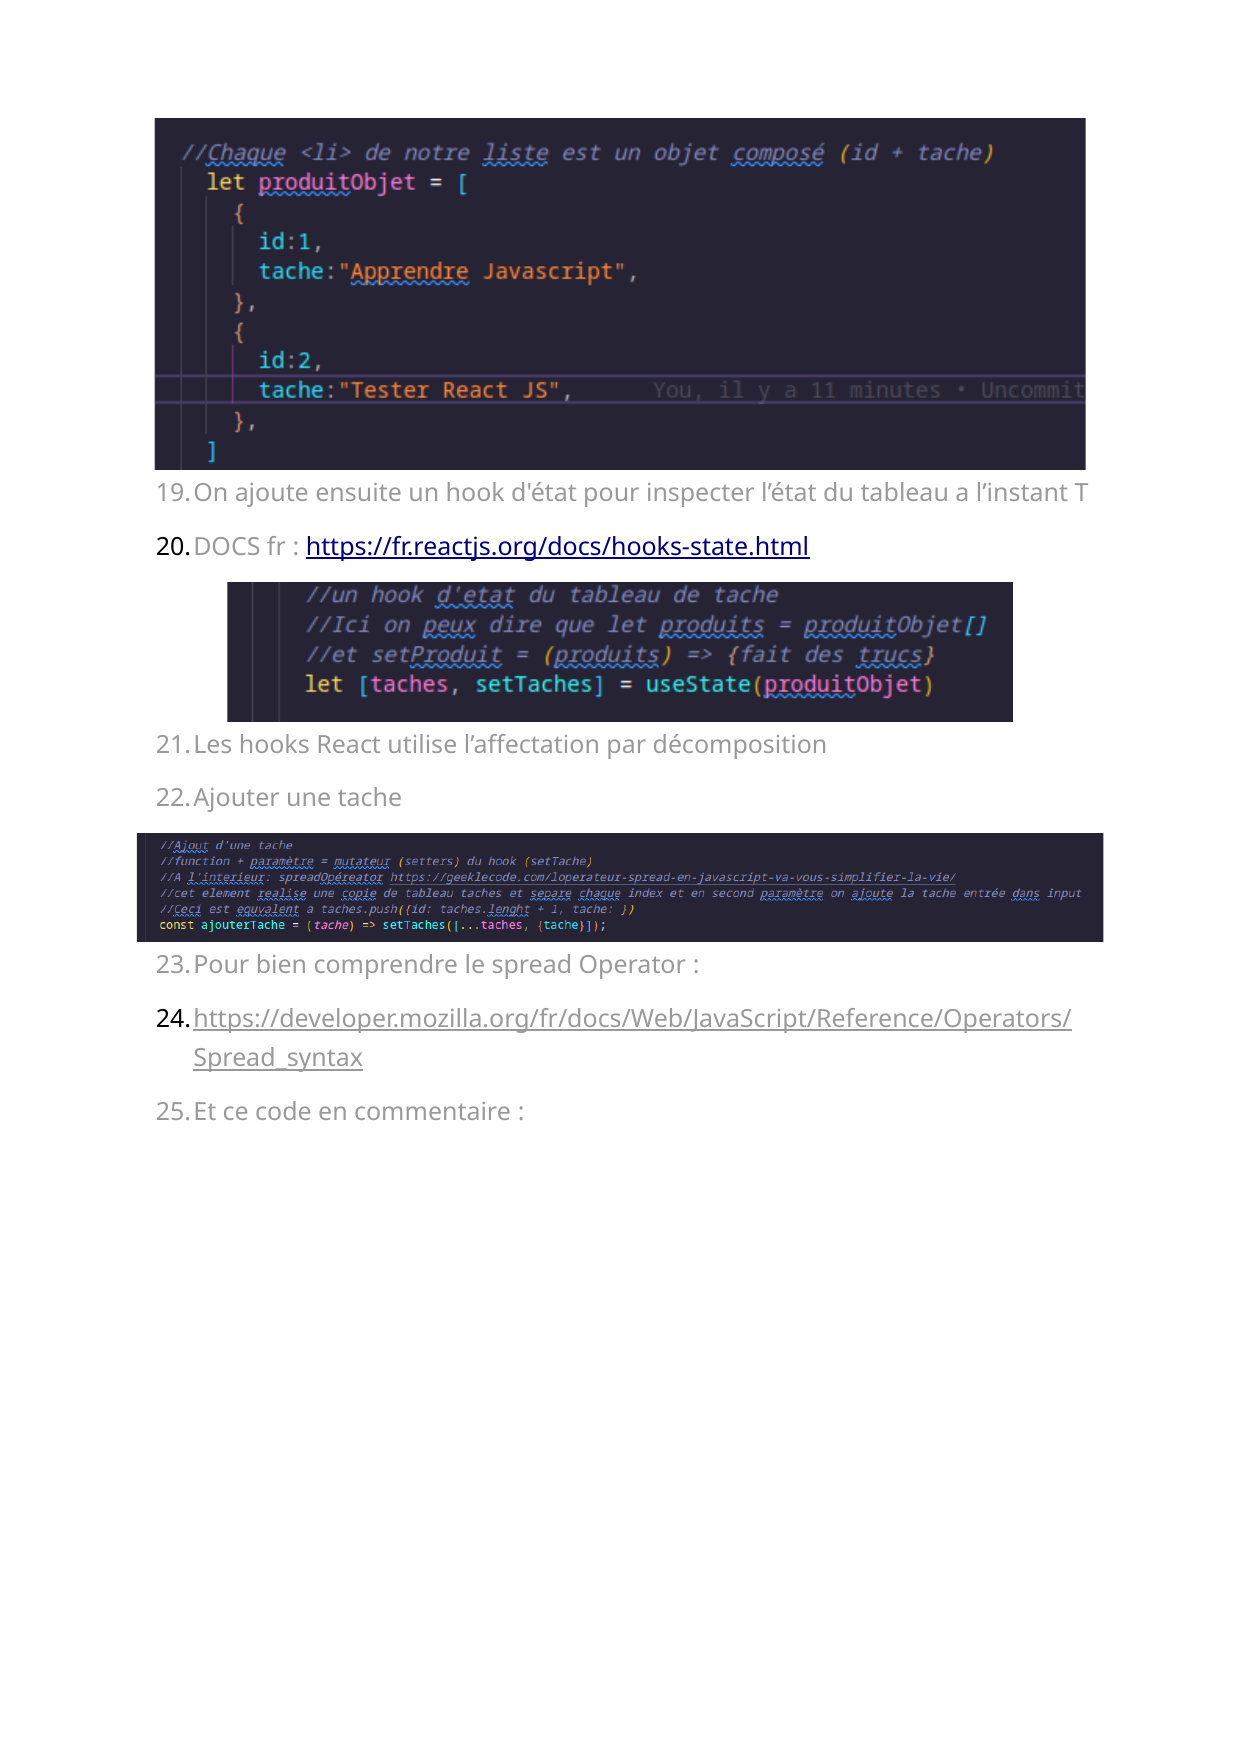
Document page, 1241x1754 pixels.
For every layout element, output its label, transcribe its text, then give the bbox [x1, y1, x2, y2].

picture [154, 118, 1086, 470]
list Pour bien comprendre le spread Operator : [156, 834, 1122, 981]
list Ajouter une tache [156, 780, 1122, 814]
list Les hooks React utilise l’affectation par décomposition [156, 582, 1122, 760]
picture [227, 582, 1013, 722]
list On ajoute ensuite un hook d'état pour inspecter l’état du tableau a l’instant T [156, 118, 1122, 509]
picture [136, 833, 1104, 942]
list Et ce code en commentaire : [156, 1093, 1122, 1128]
list https://developer.mozilla.org/fr/docs/Web/JavaScript/Reference/Operators/Spread_syntax [156, 1001, 1122, 1074]
list DOCS fr : https://fr.reactjs.org/docs/hooks-state.html [156, 528, 1122, 562]
